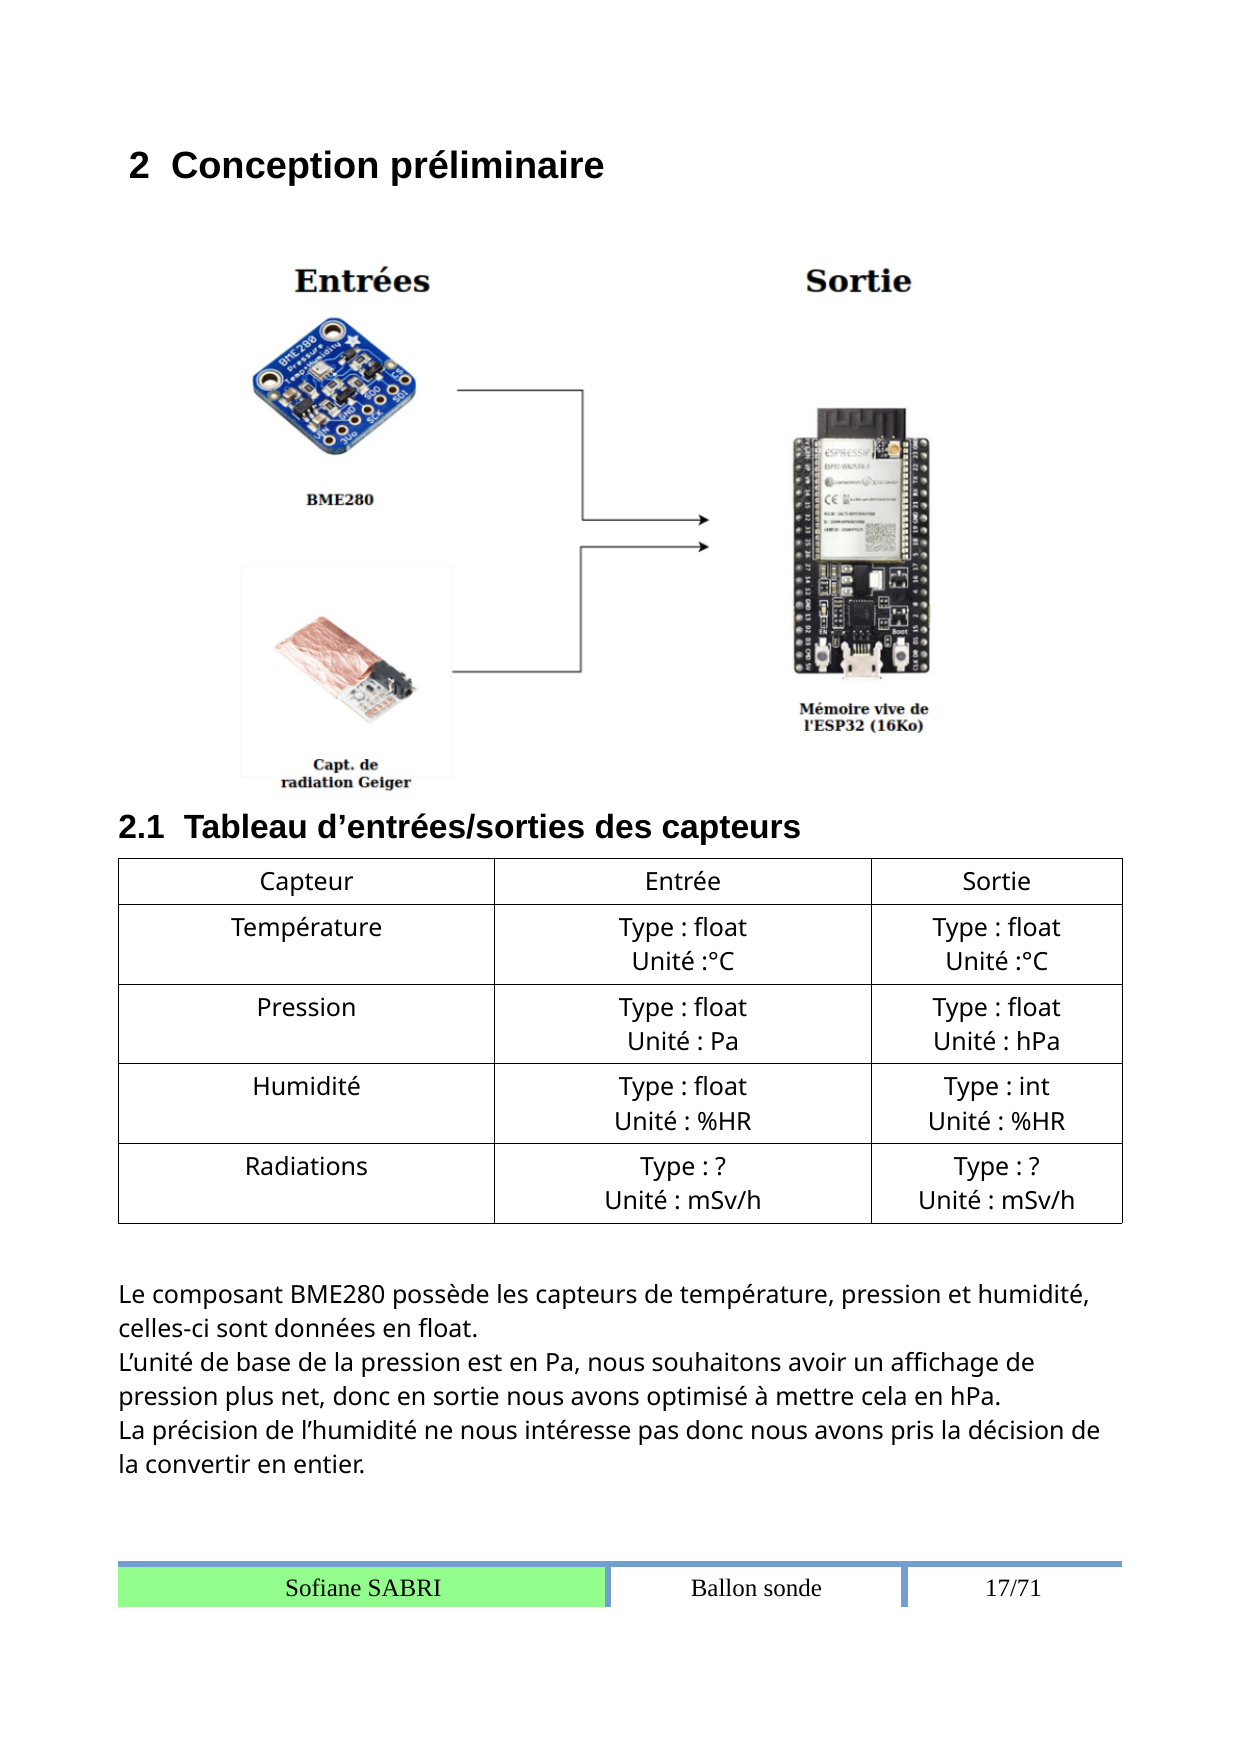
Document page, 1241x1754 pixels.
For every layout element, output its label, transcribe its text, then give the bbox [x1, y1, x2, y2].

table_header Entrée [495, 859, 871, 904]
table_cell Type : float Unité : Pa [495, 985, 871, 1063]
table_cell Type : ? Unité : mSv/h [495, 1144, 871, 1223]
table_cell Type : float Unité : %HR [495, 1064, 871, 1143]
text L’unité de base de la pression est en Pa, nous souhaitons avoir un affichage de pression plus net, donc en sortie nous avons optimisé à mettre cela en hPa. [118, 1344, 1122, 1413]
table_cell Type : ? Unité : mSv/h [872, 1144, 1122, 1223]
table_cell Type : float Unité :°C [872, 905, 1122, 983]
table_cell Type : float Unité :°C [495, 905, 871, 983]
table_cell Radiations [119, 1144, 494, 1223]
table_cell Température [119, 905, 494, 983]
subtitle Tableau d’entrées/sorties des capteurs [118, 315, 1122, 846]
text La précision de l’humidité ne nous intéresse pas donc nous avons pris la décision de la convertir en entier. [118, 1413, 1122, 1481]
table_cell Type : float Unité : hPa [872, 985, 1122, 1063]
table_header Sortie [872, 859, 1122, 904]
subtitle Conception préliminaire [118, 143, 1122, 187]
picture [156, 246, 1085, 807]
table_cell Pression [119, 985, 494, 1063]
text Le composant BME280 possède les capteurs de température, pression et humidité, celles-ci sont données en float. [118, 1276, 1122, 1344]
table_cell Humidité [119, 1064, 494, 1143]
table_cell Type : int Unité : %HR [872, 1064, 1122, 1143]
table_header Capteur [119, 859, 494, 904]
